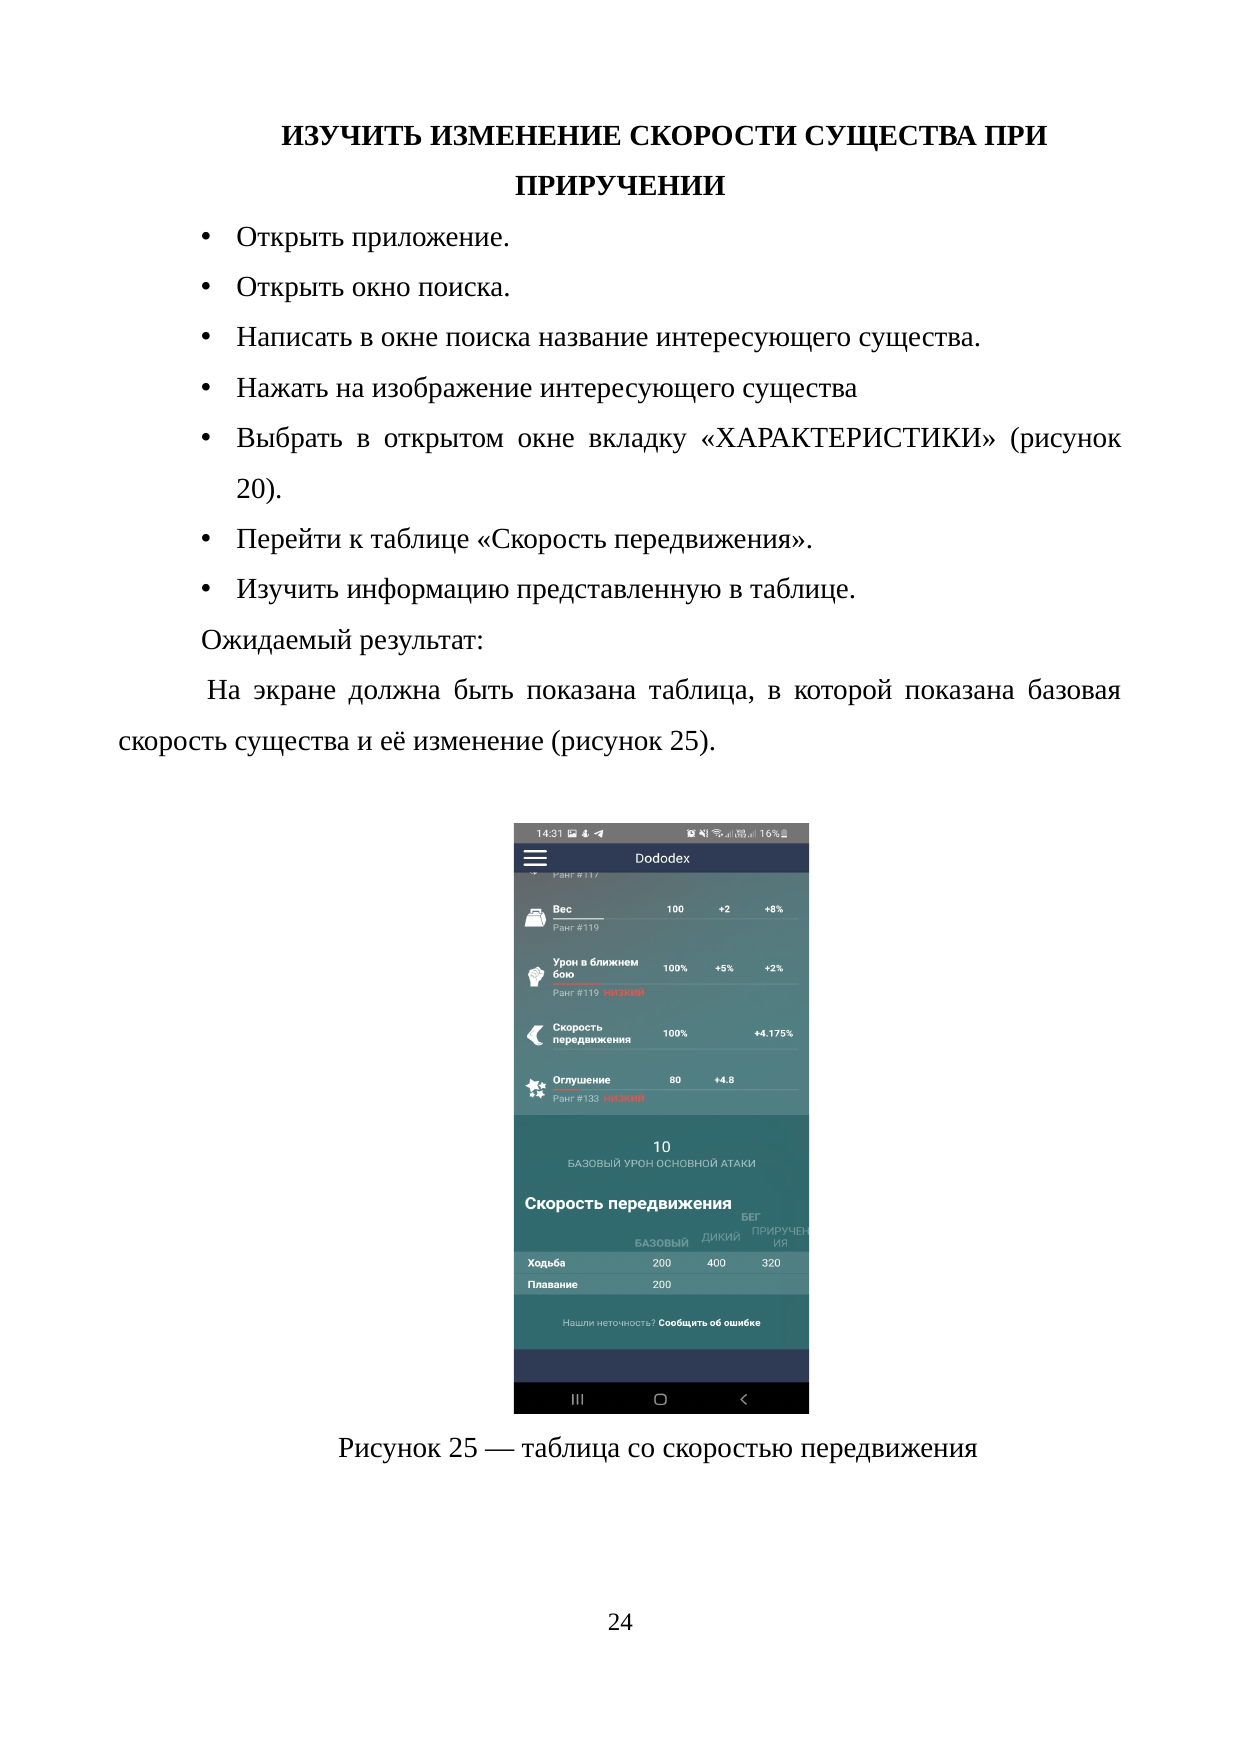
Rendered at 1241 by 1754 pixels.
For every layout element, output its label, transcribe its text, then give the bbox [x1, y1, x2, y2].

list Открыть окно поиска. [201, 269, 1122, 303]
list Нажать на изображение интересующего существа [201, 370, 1122, 404]
picture [513, 823, 810, 1414]
list Рисунок 25 — таблица со скоростью передвижения [201, 1431, 1122, 1464]
list Открыть приложение. [201, 219, 1122, 252]
list Написать в окне поиска название интересующего существа. [201, 319, 1122, 353]
list ИЗУЧИТЬ ИЗМЕНЕНИЕ СКОРОСТИ СУЩЕСТВА ПРИ ПРИРУЧЕНИИ [118, 118, 1122, 202]
list Выбрать в открытом окне вкладку «ХАРАКТЕРИСТИКИ» (рисунок 20). [201, 420, 1122, 504]
list На экране должна быть показана таблица, в которой показана базовая скорость существа и её изменение (рисунок 25). [118, 672, 1122, 756]
list Перейти к таблице «Скорость передвижения». [201, 521, 1122, 555]
list Изучить информацию представленную в таблице. [201, 572, 1122, 605]
list Ожидаемый результат: [201, 622, 1122, 656]
